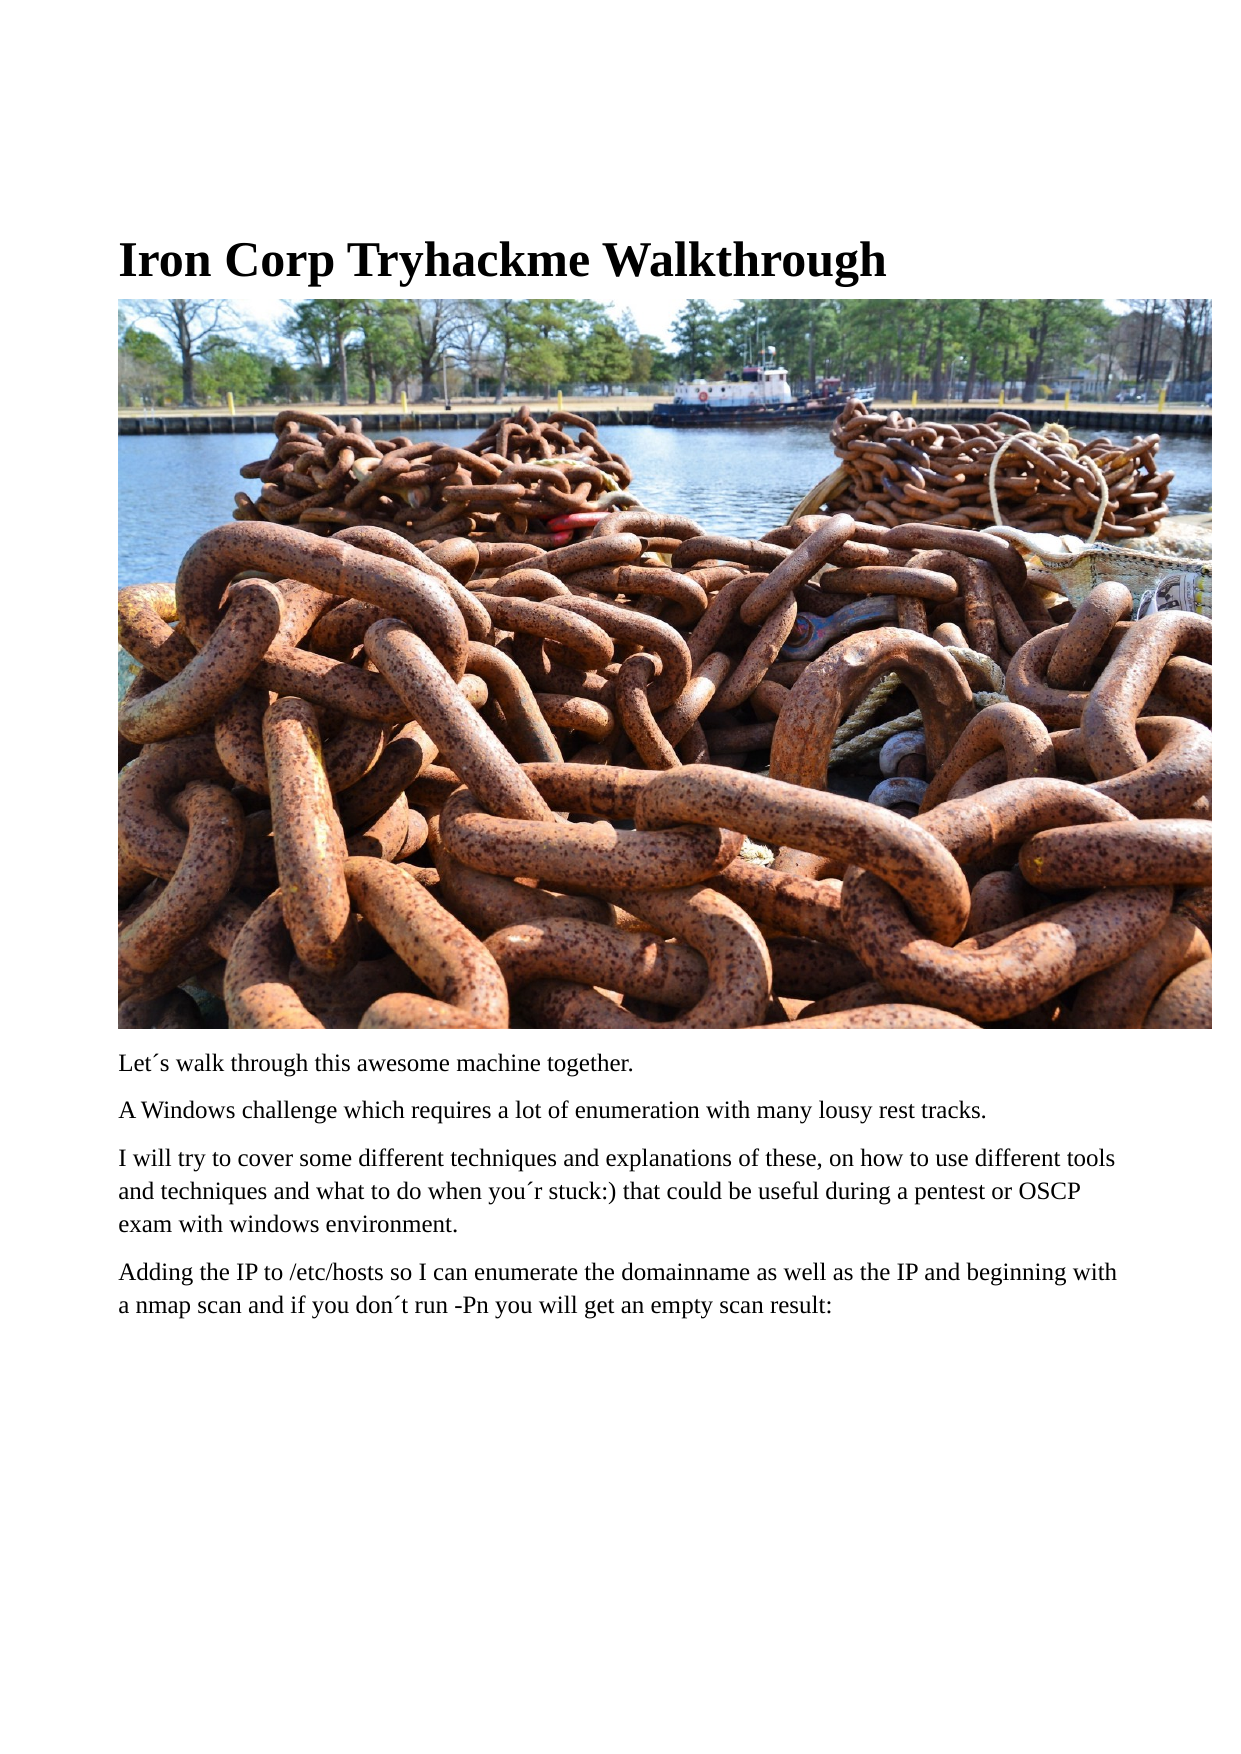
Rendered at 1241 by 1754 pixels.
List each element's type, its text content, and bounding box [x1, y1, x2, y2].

picture [118, 299, 1212, 1029]
text A Windows challenge which requires a lot of enumeration with many lousy rest tracks. [118, 1096, 1122, 1124]
text Let´s walk through this awesome machine together. [118, 1048, 1122, 1077]
subtitle Iron Corp Tryhackme Walkthrough [118, 229, 1122, 287]
text I will try to cover some different techniques and explanations of these, on how to use different tools and techniques and what to do when you´r stuck:) that could be useful during a pentest or OSCP exam with windows environment. [118, 1143, 1122, 1238]
text Adding the IP to /etc/hosts so I can enumerate the domainname as well as the IP and beginning with a nmap scan and if you don´t run -Pn you will get an empty scan result: [118, 1257, 1122, 1318]
